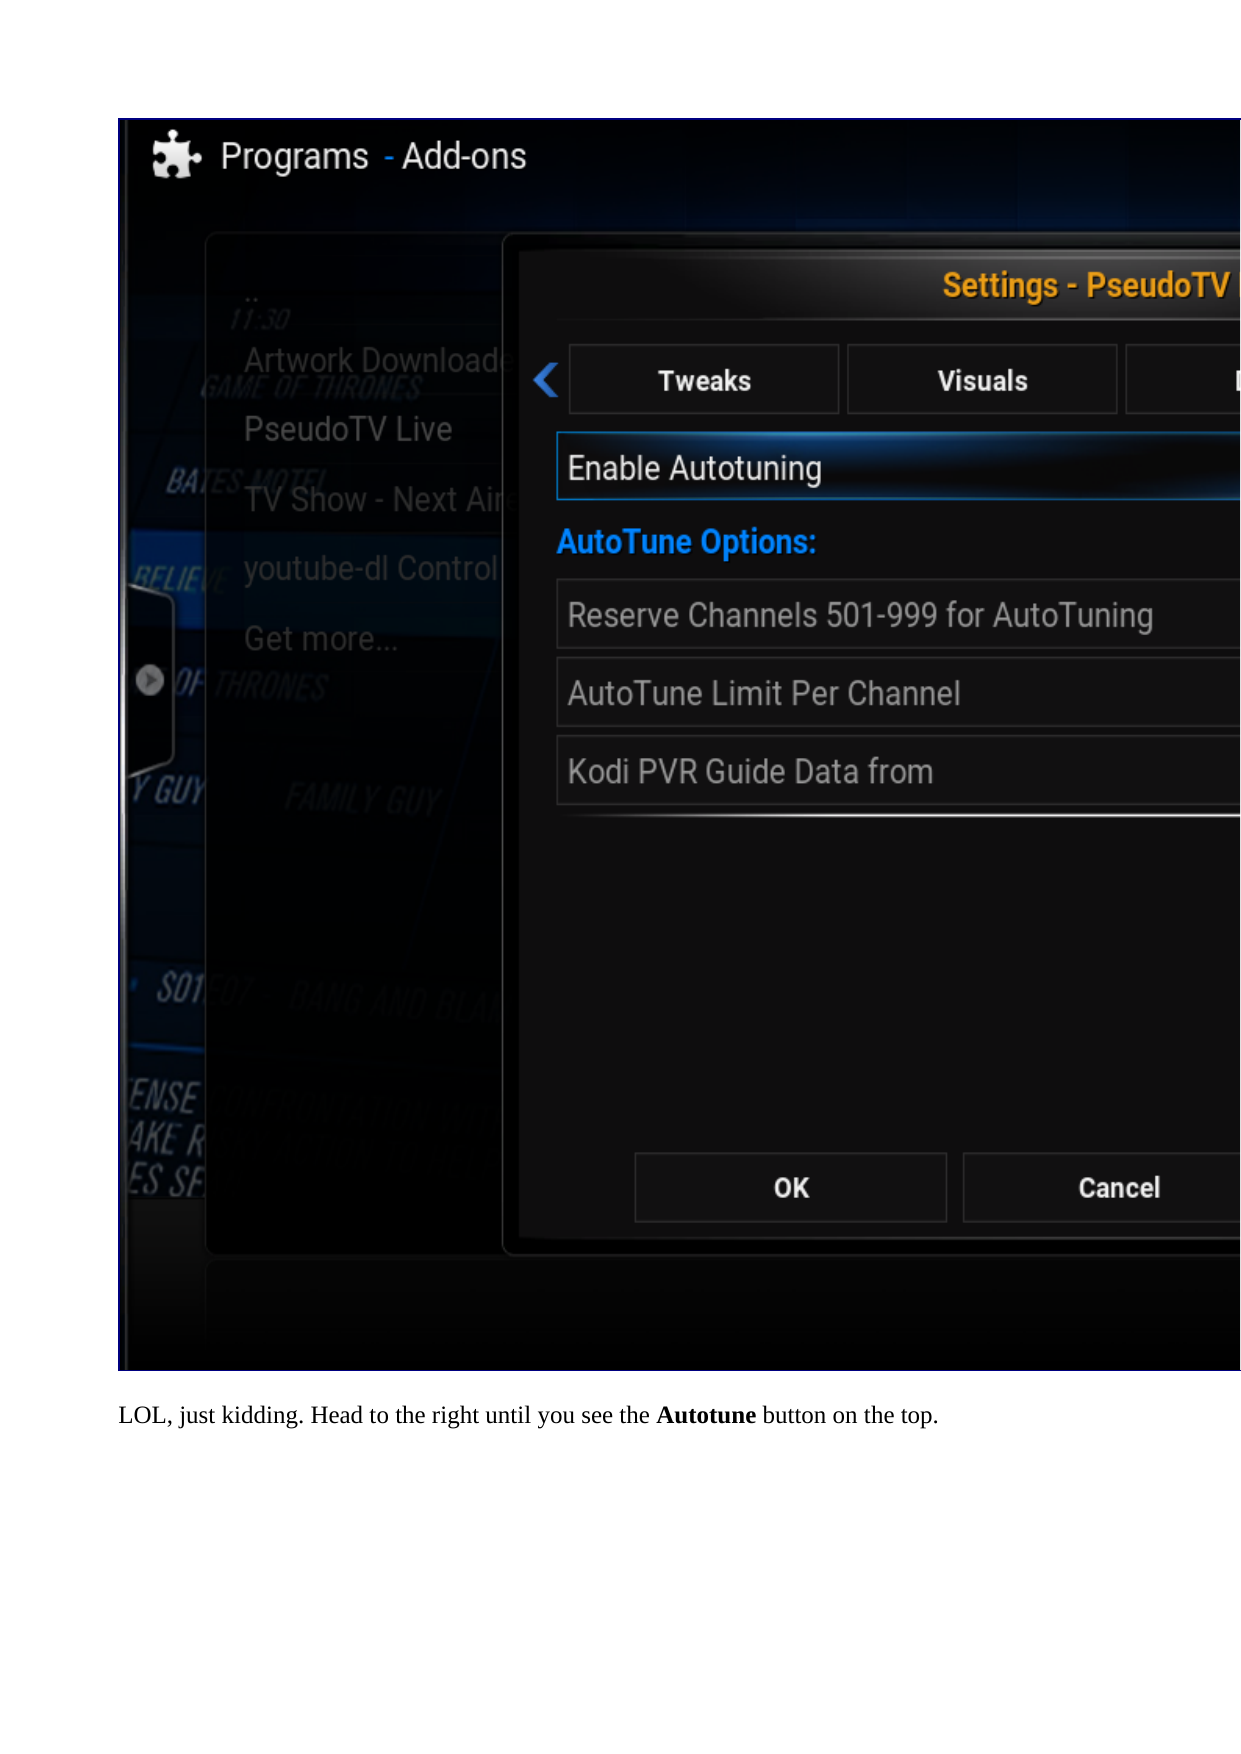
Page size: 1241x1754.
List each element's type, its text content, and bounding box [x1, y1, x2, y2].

picture [120, 120, 1241, 1370]
text LOL, just kidding. Head to the right until you see the Autotune button on the top. [118, 1371, 1122, 1429]
